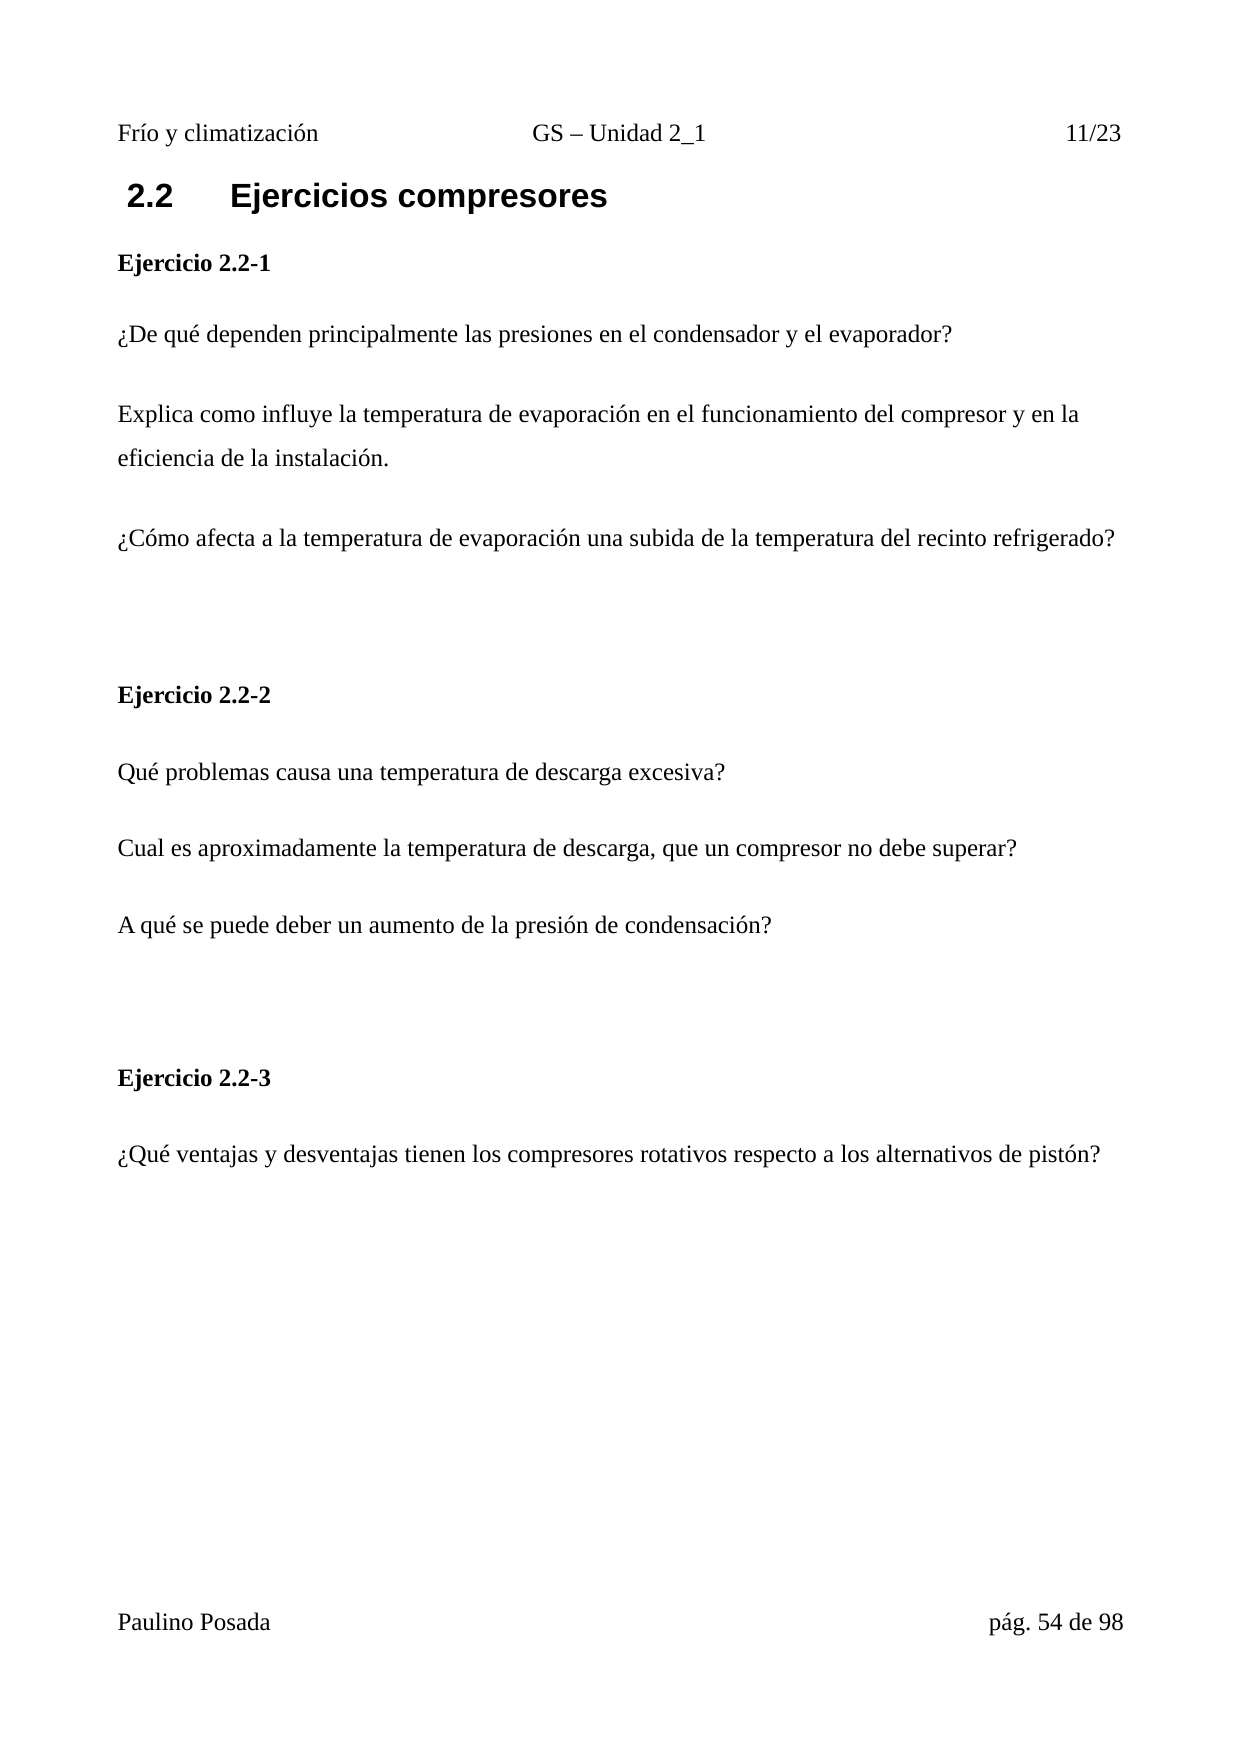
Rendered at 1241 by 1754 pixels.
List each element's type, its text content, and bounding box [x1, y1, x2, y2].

text Ejercicio 2.2-1 [117, 248, 1123, 277]
text A qué se puede deber un aumento de la presión de condensación? [117, 910, 1123, 938]
text Qué problemas causa una temperatura de descarga excesiva? [117, 757, 1123, 786]
subtitle Ejercicios compresores [117, 176, 1123, 215]
text Ejercicio 2.2-2 [117, 680, 1123, 709]
text Cual es aproximadamente la temperatura de descarga, que un compresor no debe superar? [117, 833, 1123, 862]
text Ejercicio 2.2-3 [117, 1063, 1123, 1091]
text ¿Qué ventajas y desventajas tienen los compresores rotativos respecto a los alternativos de pistón? [117, 1139, 1123, 1168]
text ¿Cómo afecta a la temperatura de evaporación una subida de la temperatura del recinto refrigerado? [117, 523, 1123, 552]
text ¿De qué dependen principalmente las presiones en el condensador y el evaporador? [117, 319, 1123, 348]
text Explica como influye la temperatura de evaporación en el funcionamiento del compresor y en la eficiencia de la instalación. [117, 399, 1123, 471]
